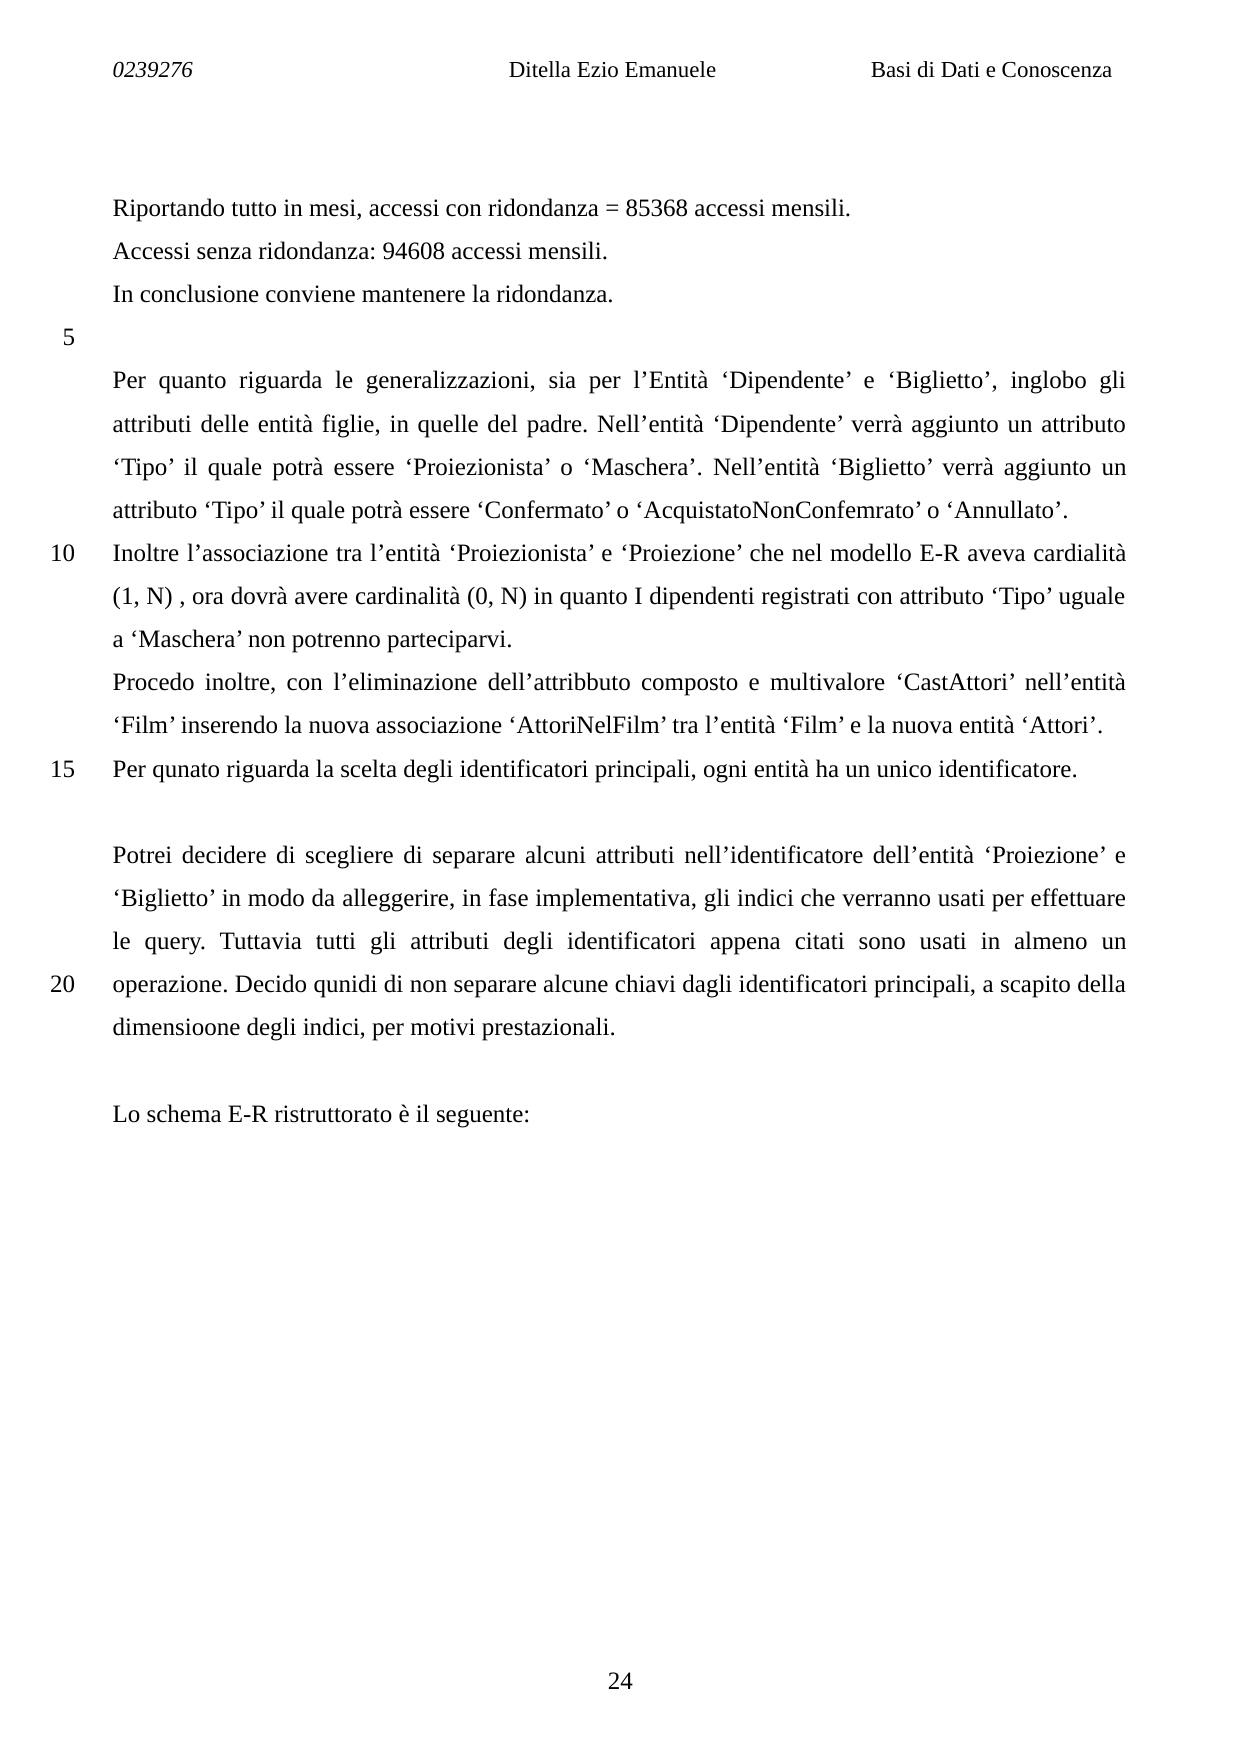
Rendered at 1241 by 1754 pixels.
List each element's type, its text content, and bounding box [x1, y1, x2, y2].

text Accessi senza ridondanza: 94608 accessi mensili. [112, 236, 1128, 265]
text Potrei decidere di scegliere di separare alcuni attributi nell’identificatore dell’entità ‘Proiezione’ e ‘Biglietto’ in modo da alleggerire, in fase implementativa, gli indici che verranno usati per effettuare le query. Tuttavia tutti gli attributi degli identificatori appena citati sono usati in almeno un operazione. Decido qunidi di non separare alcune chiavi dagli identificatori principali, a scapito della dimensioone degli indici, per motivi prestazionali. [112, 840, 1128, 1041]
text Lo schema E-R ristruttorato è il seguente: [112, 1099, 1128, 1127]
text Per qunato riguarda la scelta degli identificatori principali, ogni entità ha un unico identificatore. [112, 754, 1128, 782]
text Inoltre l’associazione tra l’entità ‘Proiezionista’ e ‘Proiezione’ che nel modello E-R aveva cardialità (1, N) , ora dovrà avere cardinalità (0, N) in quanto I dipendenti registrati con attributo ‘Tipo’ uguale a ‘Maschera’ non potrenno parteciparvi. [112, 538, 1128, 653]
text Per quanto riguarda le generalizzazioni, sia per l’Entità ‘Dipendente’ e ‘Biglietto’, inglobo gli attributi delle entità figlie, in quelle del padre. Nell’entità ‘Dipendente’ verrà aggiunto un attributo ‘Tipo’ il quale potrà essere ‘Proiezionista’ o ‘Maschera’. Nell’entità ‘Biglietto’ verrà aggiunto un attributo ‘Tipo’ il quale potrà essere ‘Confermato’ o ‘AcquistatoNonConfemrato’ o ‘Annullato’. [112, 366, 1128, 524]
text Riportando tutto in mesi, accessi con ridondanza = 85368 accessi mensili. [112, 193, 1128, 222]
text In conclusione conviene mantenere la ridondanza. [112, 279, 1128, 308]
text Procedo inoltre, con l’eliminazione dell’attribbuto composto e multivalore ‘CastAttori’ nell’entità ‘Film’ inserendo la nuova associazione ‘AttoriNelFilm’ tra l’entità ‘Film’ e la nuova entità ‘Attori’. [112, 667, 1128, 739]
